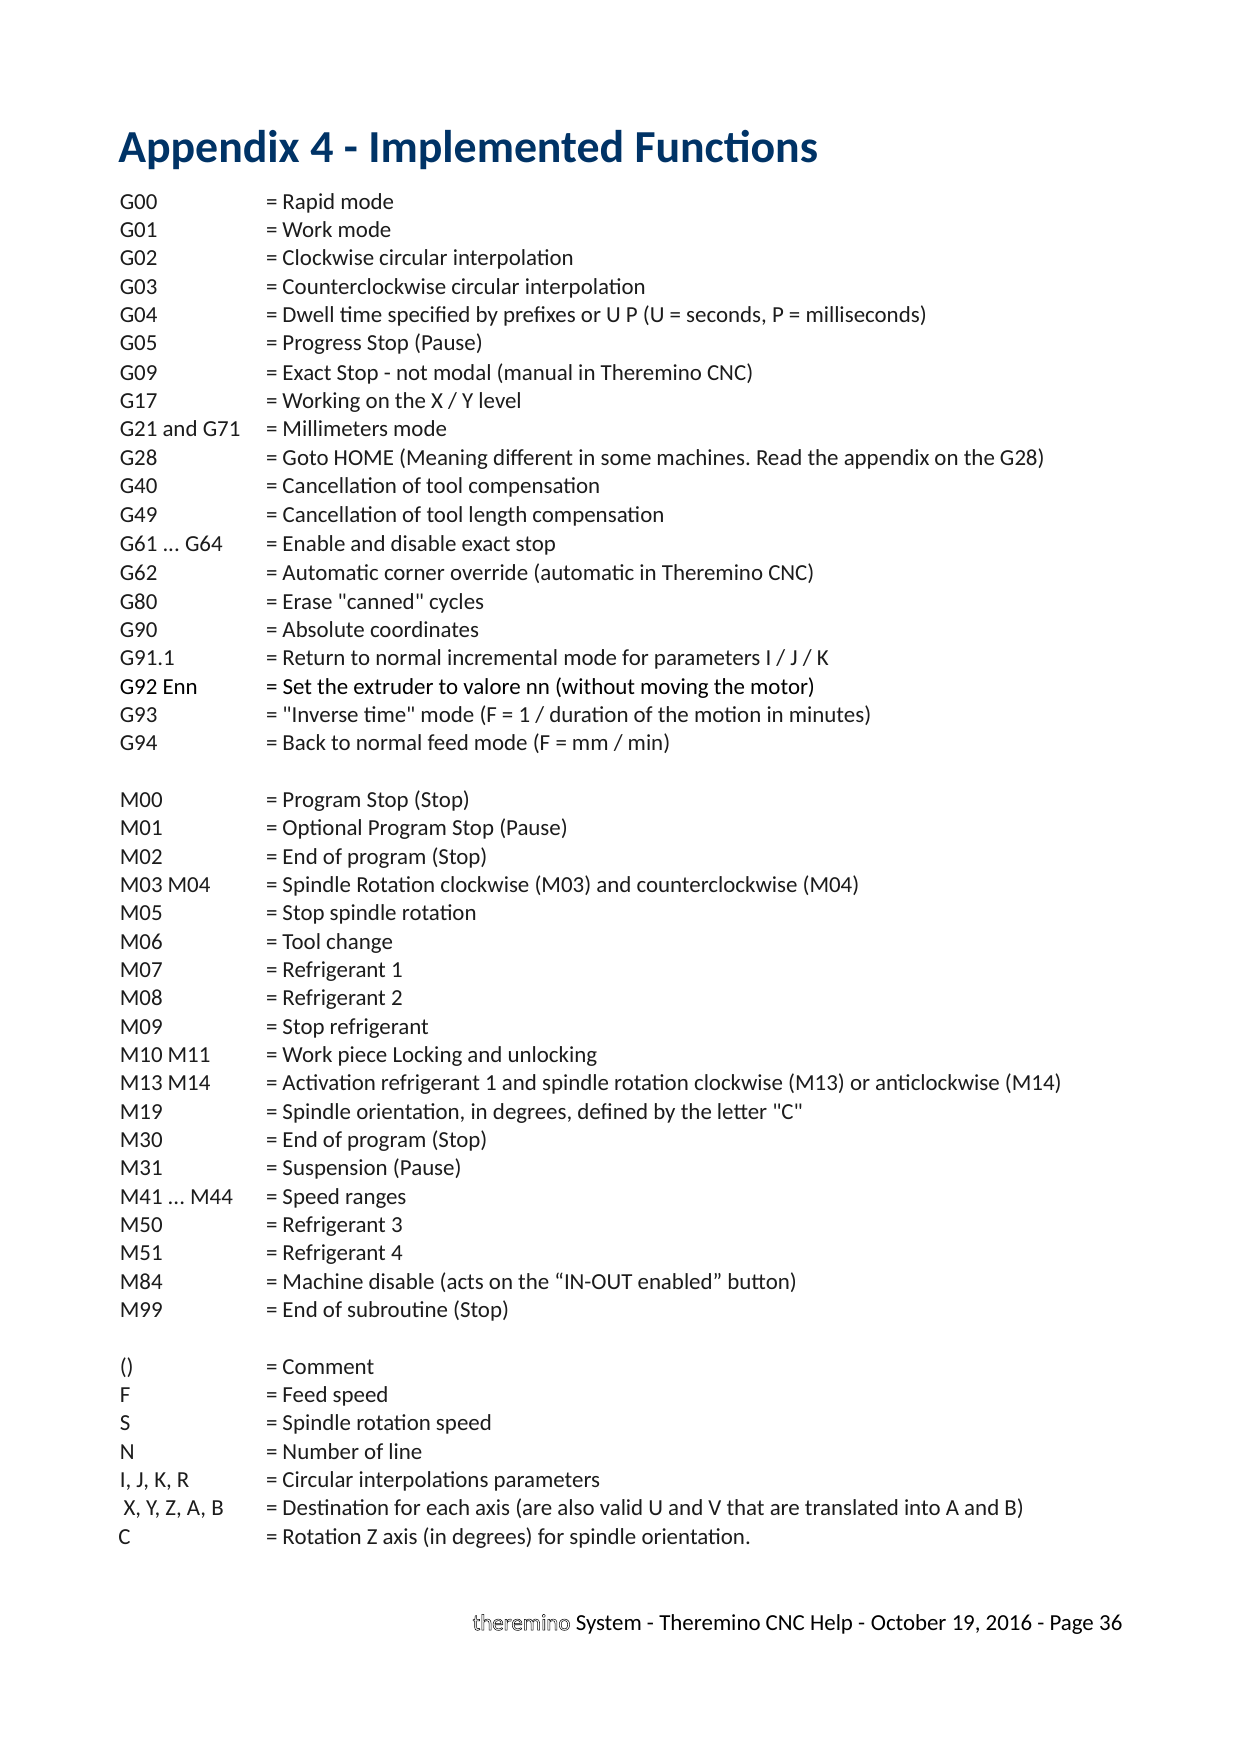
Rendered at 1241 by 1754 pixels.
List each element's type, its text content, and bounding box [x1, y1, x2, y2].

text M08 = Refrigerant 2 [119, 983, 1122, 1012]
text G04 = Dwell time specified by prefixes or U P (U = seconds, P = milliseconds) [119, 300, 1122, 328]
text G80 = Erase "canned" cycles [119, 587, 1122, 615]
text M02 = End of program (Stop) [119, 842, 1122, 870]
text () = Comment [119, 1352, 1122, 1380]
text M07 = Refrigerant 1 [119, 955, 1122, 983]
text G49 = Cancellation of tool length compensation [119, 499, 1122, 529]
text G94 = Back to normal feed mode (F = mm / min) [119, 728, 1122, 757]
subtitle Appendix 4 - Implemented Functions [118, 118, 1122, 174]
text M05 = Stop spindle rotation [119, 898, 1122, 927]
text C = Rotation Z axis (in degrees) for spindle orientation. [118, 1522, 1122, 1550]
text G62 = Automatic corner override (automatic in Theremino CNC) [119, 557, 1122, 587]
text G90 = Absolute coordinates [119, 615, 1122, 643]
text M84 = Machine disable (acts on the “IN-OUT enabled” button) [119, 1267, 1122, 1295]
text M13 M14 = Activation refrigerant 1 and spindle rotation clockwise (M13) or anticlockwise (M14) [119, 1068, 1122, 1097]
text M03 M04 = Spindle Rotation clockwise (M03) and counterclockwise (M04) [119, 870, 1122, 898]
text N = Number of line [119, 1437, 1122, 1465]
text M00 = Program Stop (Stop) [119, 785, 1122, 813]
text M31 = Suspension (Pause) [119, 1153, 1122, 1182]
text G21 and G71 = Millimeters mode [119, 414, 1122, 443]
text M09 = Stop refrigerant [119, 1012, 1122, 1040]
text M30 = End of program (Stop) [119, 1125, 1122, 1153]
text G02 = Clockwise circular interpolation [119, 243, 1122, 271]
text G17 = Working on the X / Y level [119, 386, 1122, 414]
text G92 Enn = Set the extruder to valore nn (without moving the motor) [119, 672, 1122, 700]
text M51 = Refrigerant 4 [119, 1238, 1122, 1267]
text M41 ... M44 = Speed ranges [119, 1182, 1122, 1210]
text M99 = End of subroutine (Stop) [119, 1295, 1122, 1323]
text S = Spindle rotation speed [119, 1408, 1122, 1437]
text X, Y, Z, A, B = Destination for each axis (are also valid U and V that are translated into A and B) [118, 1493, 1122, 1522]
text G61 ... G64 = Enable and disable exact stop [119, 529, 1122, 557]
text G93 = "Inverse time" mode (F = 1 / duration of the motion in minutes) [119, 700, 1122, 728]
text G28 = Goto HOME (Meaning different in some machines. Read the appendix on the G28) [119, 443, 1122, 471]
text G09 = Exact Stop - not modal (manual in Theremino CNC) [119, 356, 1122, 386]
text M50 = Refrigerant 3 [119, 1210, 1122, 1238]
text I, J, K, R = Circular interpolations parameters [119, 1465, 1122, 1493]
text F = Feed speed [119, 1380, 1122, 1408]
text M19 = Spindle orientation, in degrees, defined by the letter "C" [119, 1097, 1122, 1125]
text G05 = Progress Stop (Pause) [119, 328, 1122, 356]
text G01 = Work mode [119, 215, 1122, 243]
text M10 M11 = Work piece Locking and unlocking [119, 1040, 1122, 1068]
text G40 = Cancellation of tool compensation [119, 471, 1122, 499]
text G03 = Counterclockwise circular interpolation [119, 271, 1122, 300]
text M06 = Tool change [119, 927, 1122, 955]
text G91.1 = Return to normal incremental mode for parameters I / J / K [119, 643, 1122, 672]
text G00 = Rapid mode [119, 186, 1122, 215]
text M01 = Optional Program Stop (Pause) [119, 813, 1122, 842]
